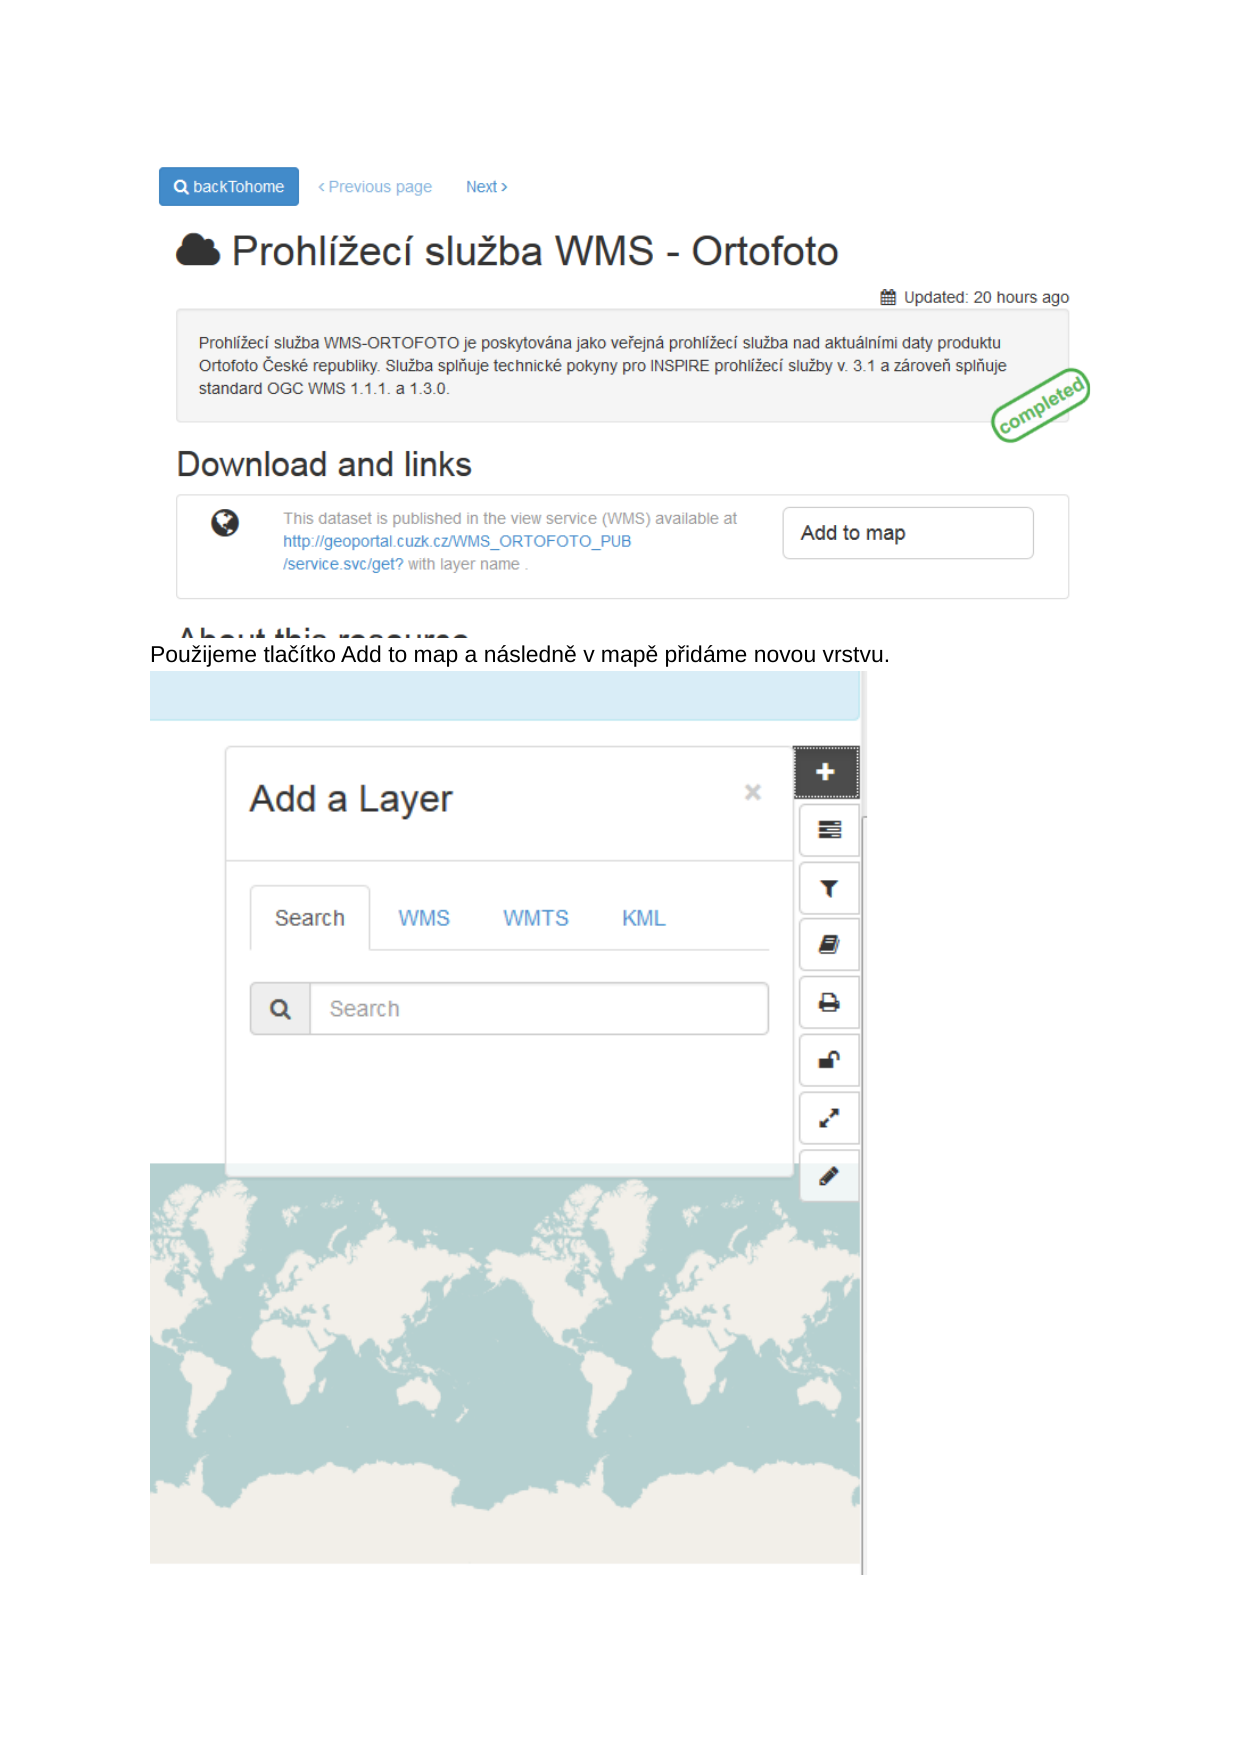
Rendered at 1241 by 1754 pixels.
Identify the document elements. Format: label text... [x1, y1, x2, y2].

text Použijeme tlačítko Add to map a následně v mapě přidáme novou vrstvu. [150, 641, 1090, 668]
picture [150, 150, 1091, 638]
picture [150, 671, 868, 1575]
